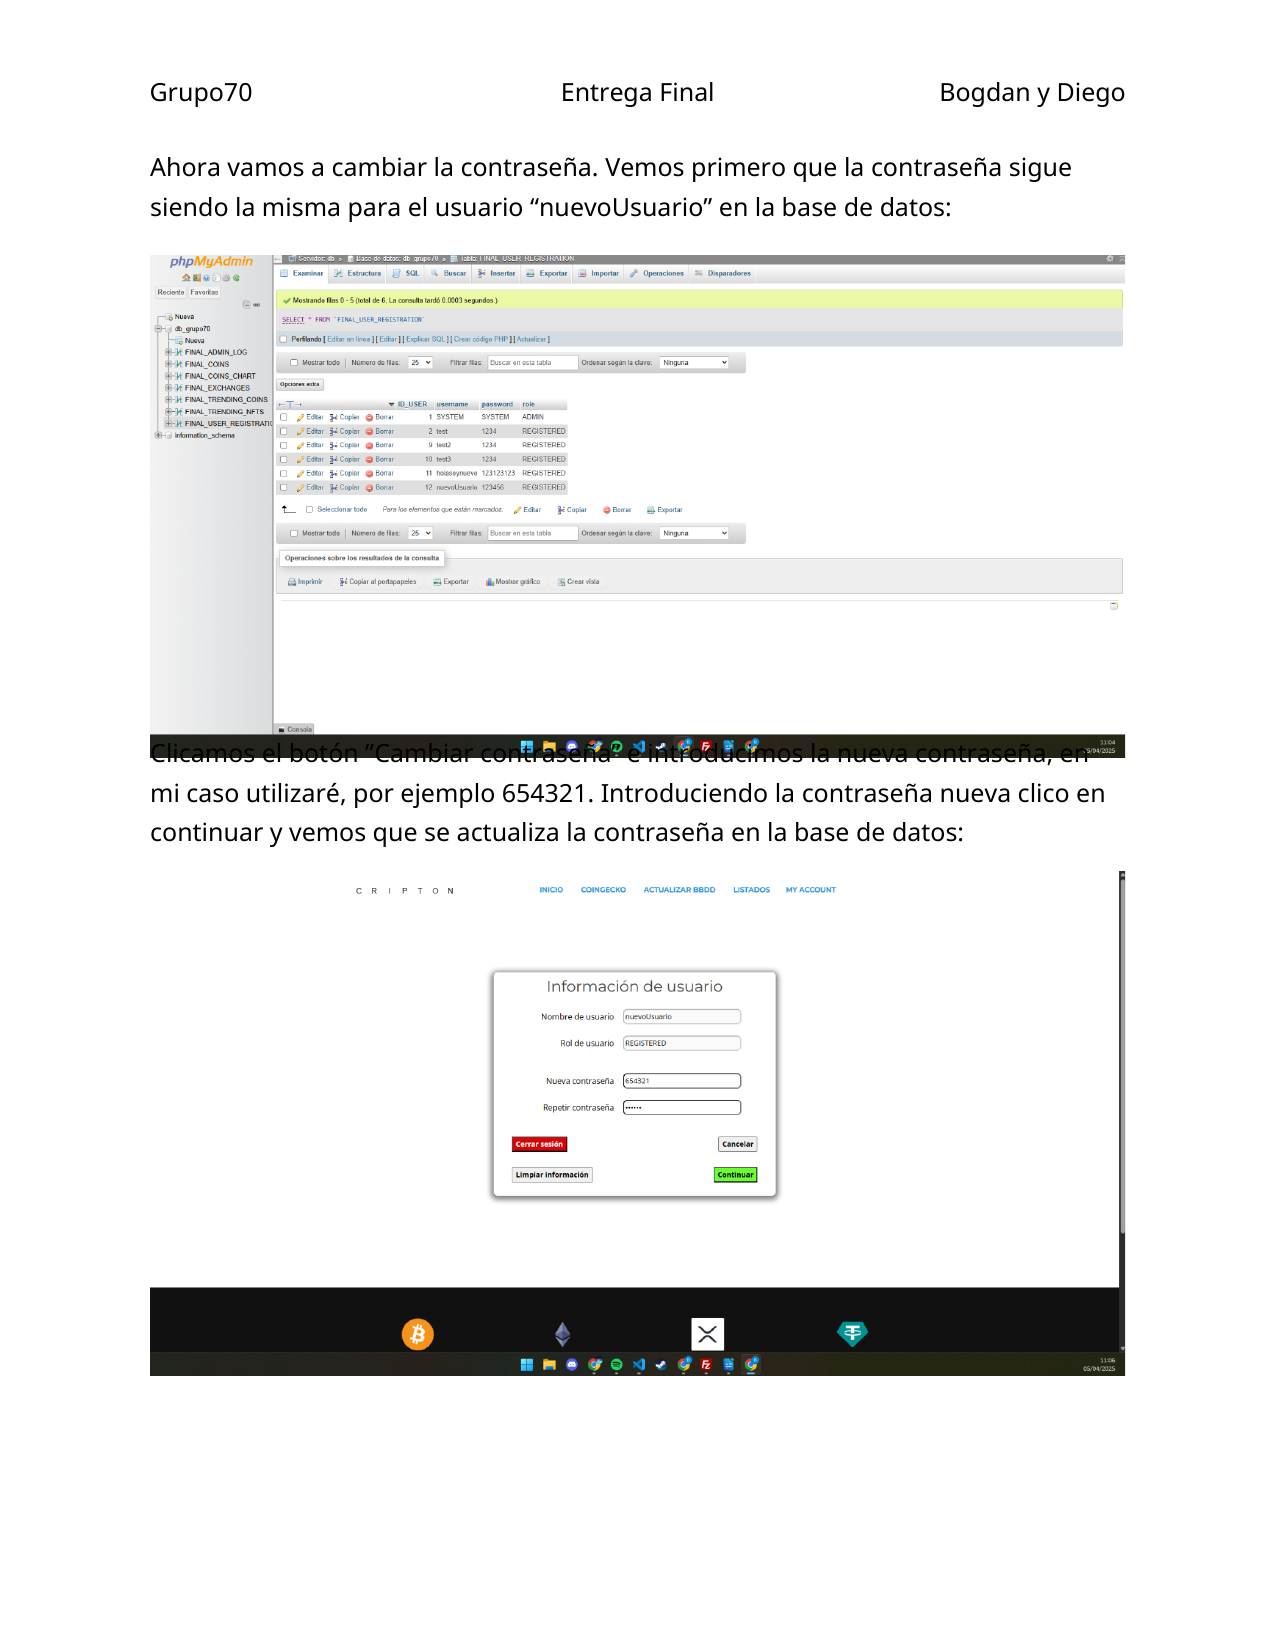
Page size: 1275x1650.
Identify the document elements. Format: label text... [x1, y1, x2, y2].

text Ahora vamos a cambiar la contraseña. Vemos primero que la contraseña sigue siendo la misma para el usuario “nuevoUsuario” en la base de datos: [150, 150, 1125, 223]
text Clicamos el botón ”Cambiar contraseña” e introducimos la nueva contraseña, en mi caso utilizaré, por ejemplo 654321. Introduciendo la contraseña nueva clico en continuar y vemos que se actualiza la contraseña en la base de datos: [150, 758, 1125, 849]
text Clicamos el botón ”Cambiar contraseña” e introducimos la nueva contraseña, en mi caso utilizaré, por ejemplo 654321. Introduciendo la contraseña nueva clico en continuar y vemos que se actualiza la contraseña en la base de datos: [150, 229, 1125, 255]
